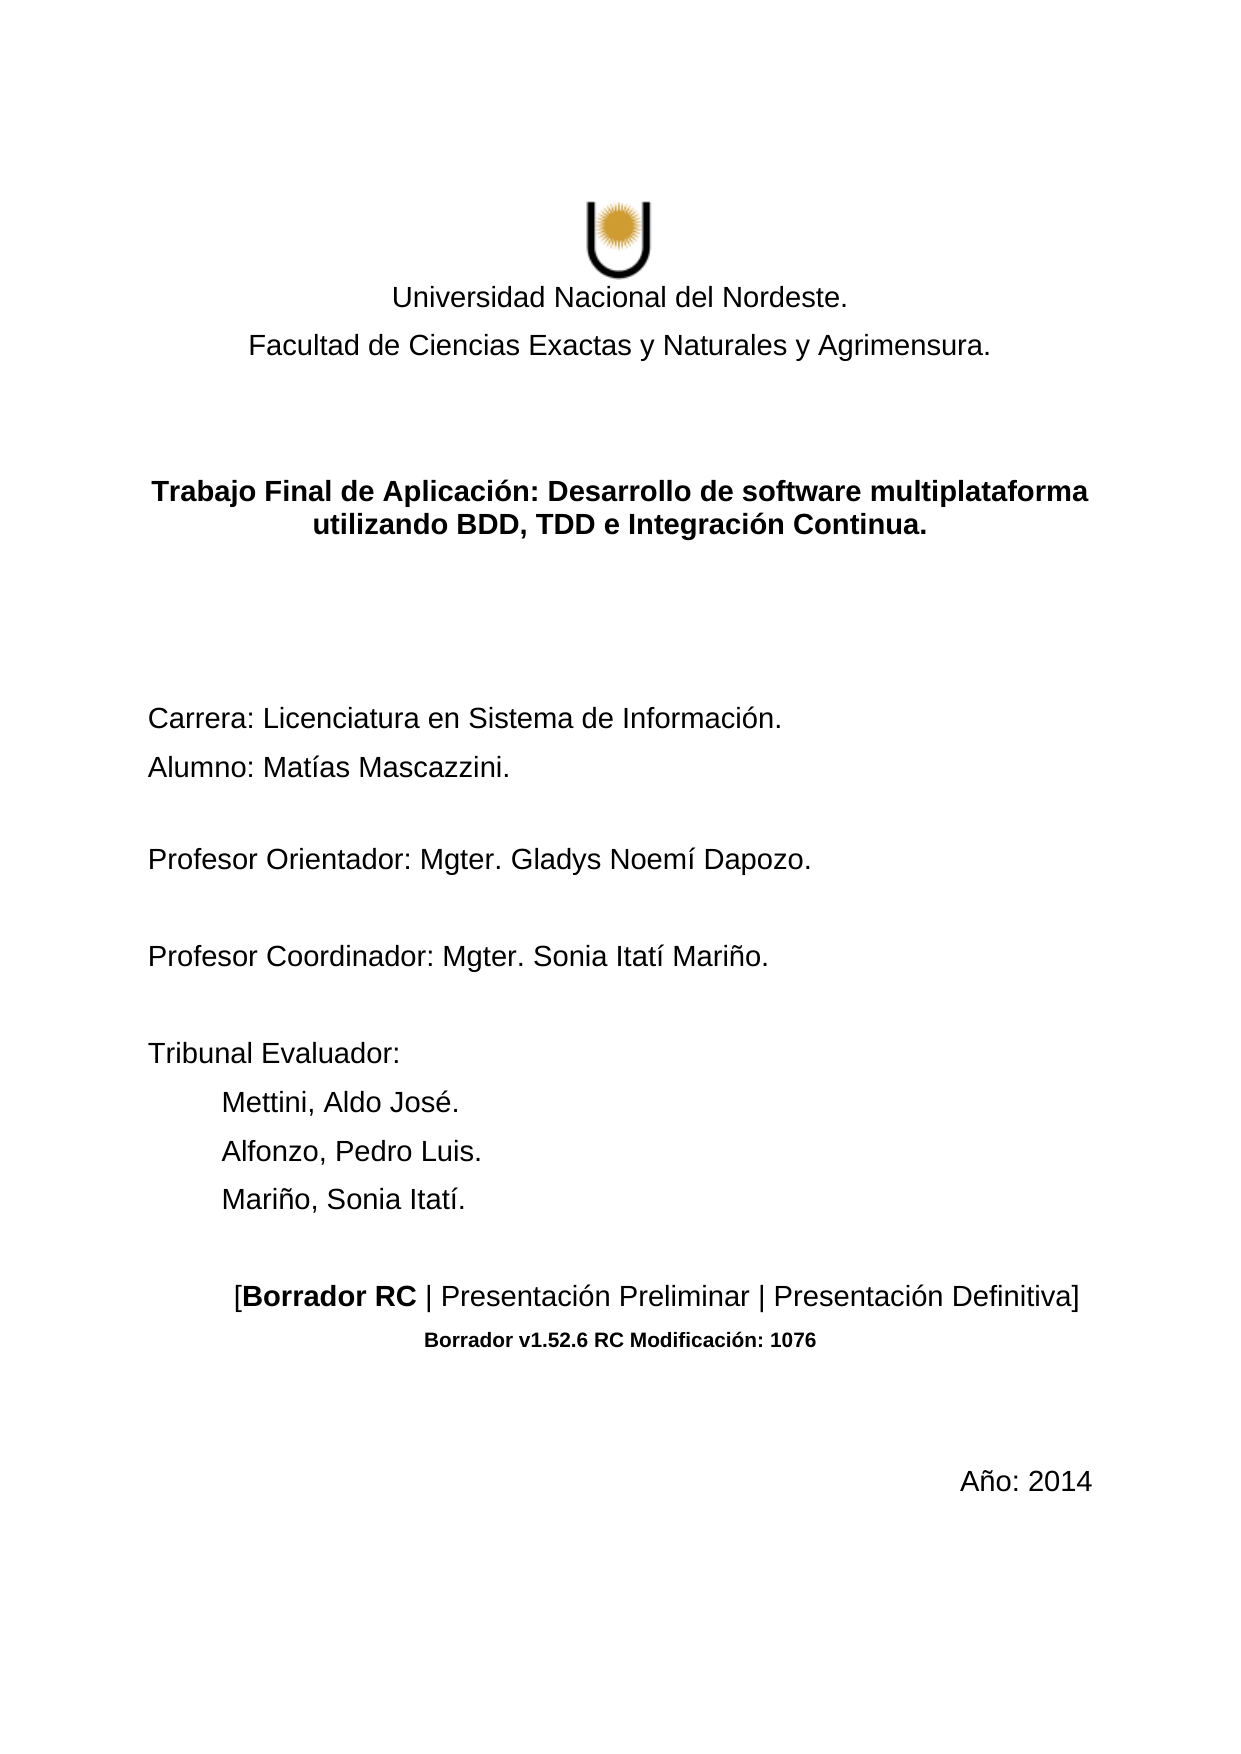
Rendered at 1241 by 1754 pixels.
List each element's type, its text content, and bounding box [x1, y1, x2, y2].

text [Borrador RC | Presentación Preliminar | Presentación Definitiva] [221, 1279, 1093, 1313]
text Profesor Coordinador: Mgter. Sonia Itatí Mariño. [148, 939, 1093, 973]
text Mariño, Sonia Itatí. [221, 1182, 1093, 1216]
text Tribunal Evaluador: [148, 1037, 1093, 1070]
text Carrera: Licenciatura en Sistema de Información. [148, 702, 1093, 735]
text Universidad Nacional del Nordeste. [148, 231, 1093, 313]
text Facultad de Ciencias Exactas y Naturales y Agrimensura. [148, 328, 1093, 362]
text Alfonzo, Pedro Luis. [221, 1134, 1093, 1167]
picture [542, 201, 699, 280]
text Año: 2014 [148, 1464, 1093, 1497]
text Borrador v1.52.6 RC Modificación: 1076 [148, 1328, 1093, 1352]
text Trabajo Final de Aplicación: Desarrollo de software multiplataforma utilizando BDD, TDD e Integración Continua. [148, 474, 1093, 541]
text Mettini, Aldo José. [221, 1085, 1093, 1119]
text Alumno: Matías Mascazzini. [148, 750, 1093, 784]
text Profesor Orientador: Mgter. Gladys Noemí Dapozo. [148, 842, 1093, 876]
